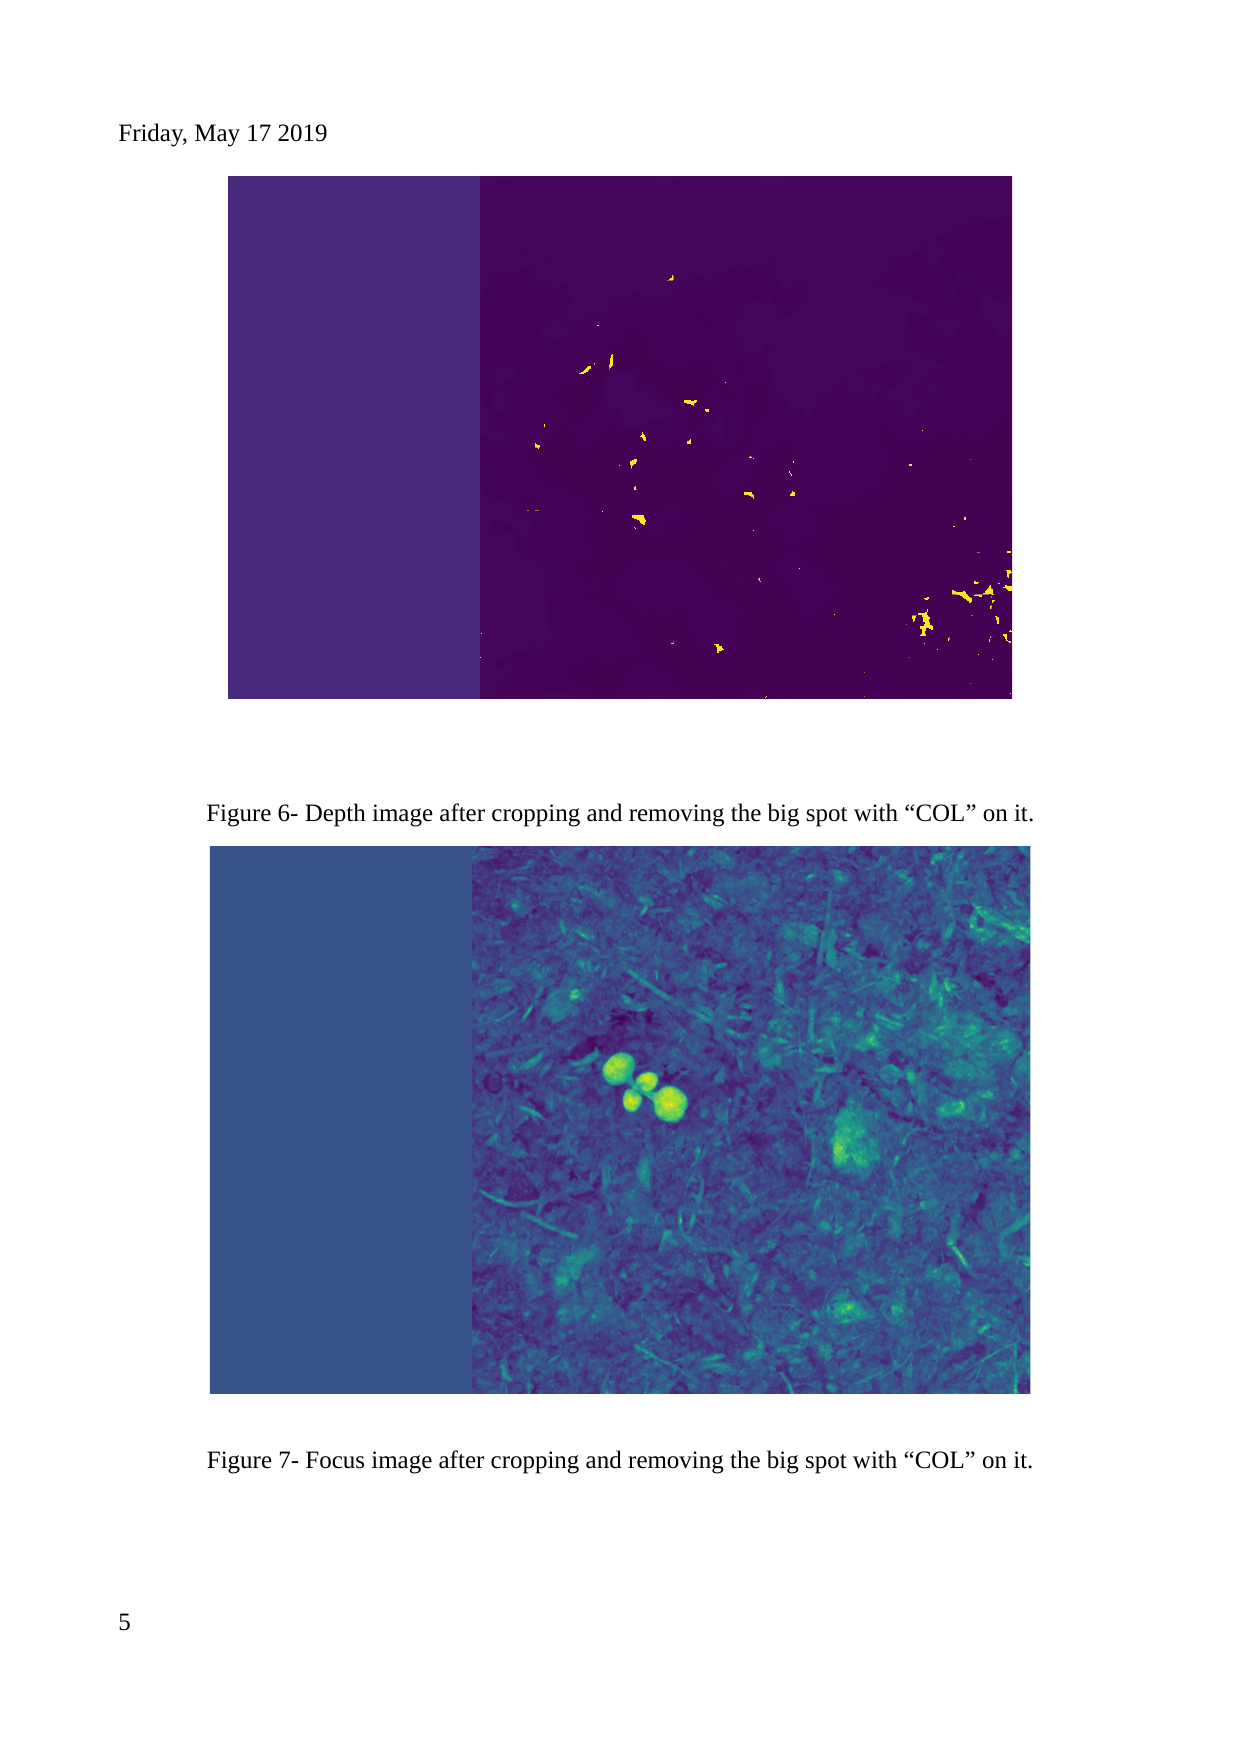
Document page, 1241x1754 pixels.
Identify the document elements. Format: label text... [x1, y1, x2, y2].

picture [209, 846, 1031, 1394]
picture [228, 176, 1013, 699]
text Figure 6- Depth image after cropping and removing the big spot with “COL” on it. [118, 798, 1122, 827]
text Figure 7- Focus image after cropping and removing the big spot with “COL” on it. [118, 1445, 1122, 1474]
